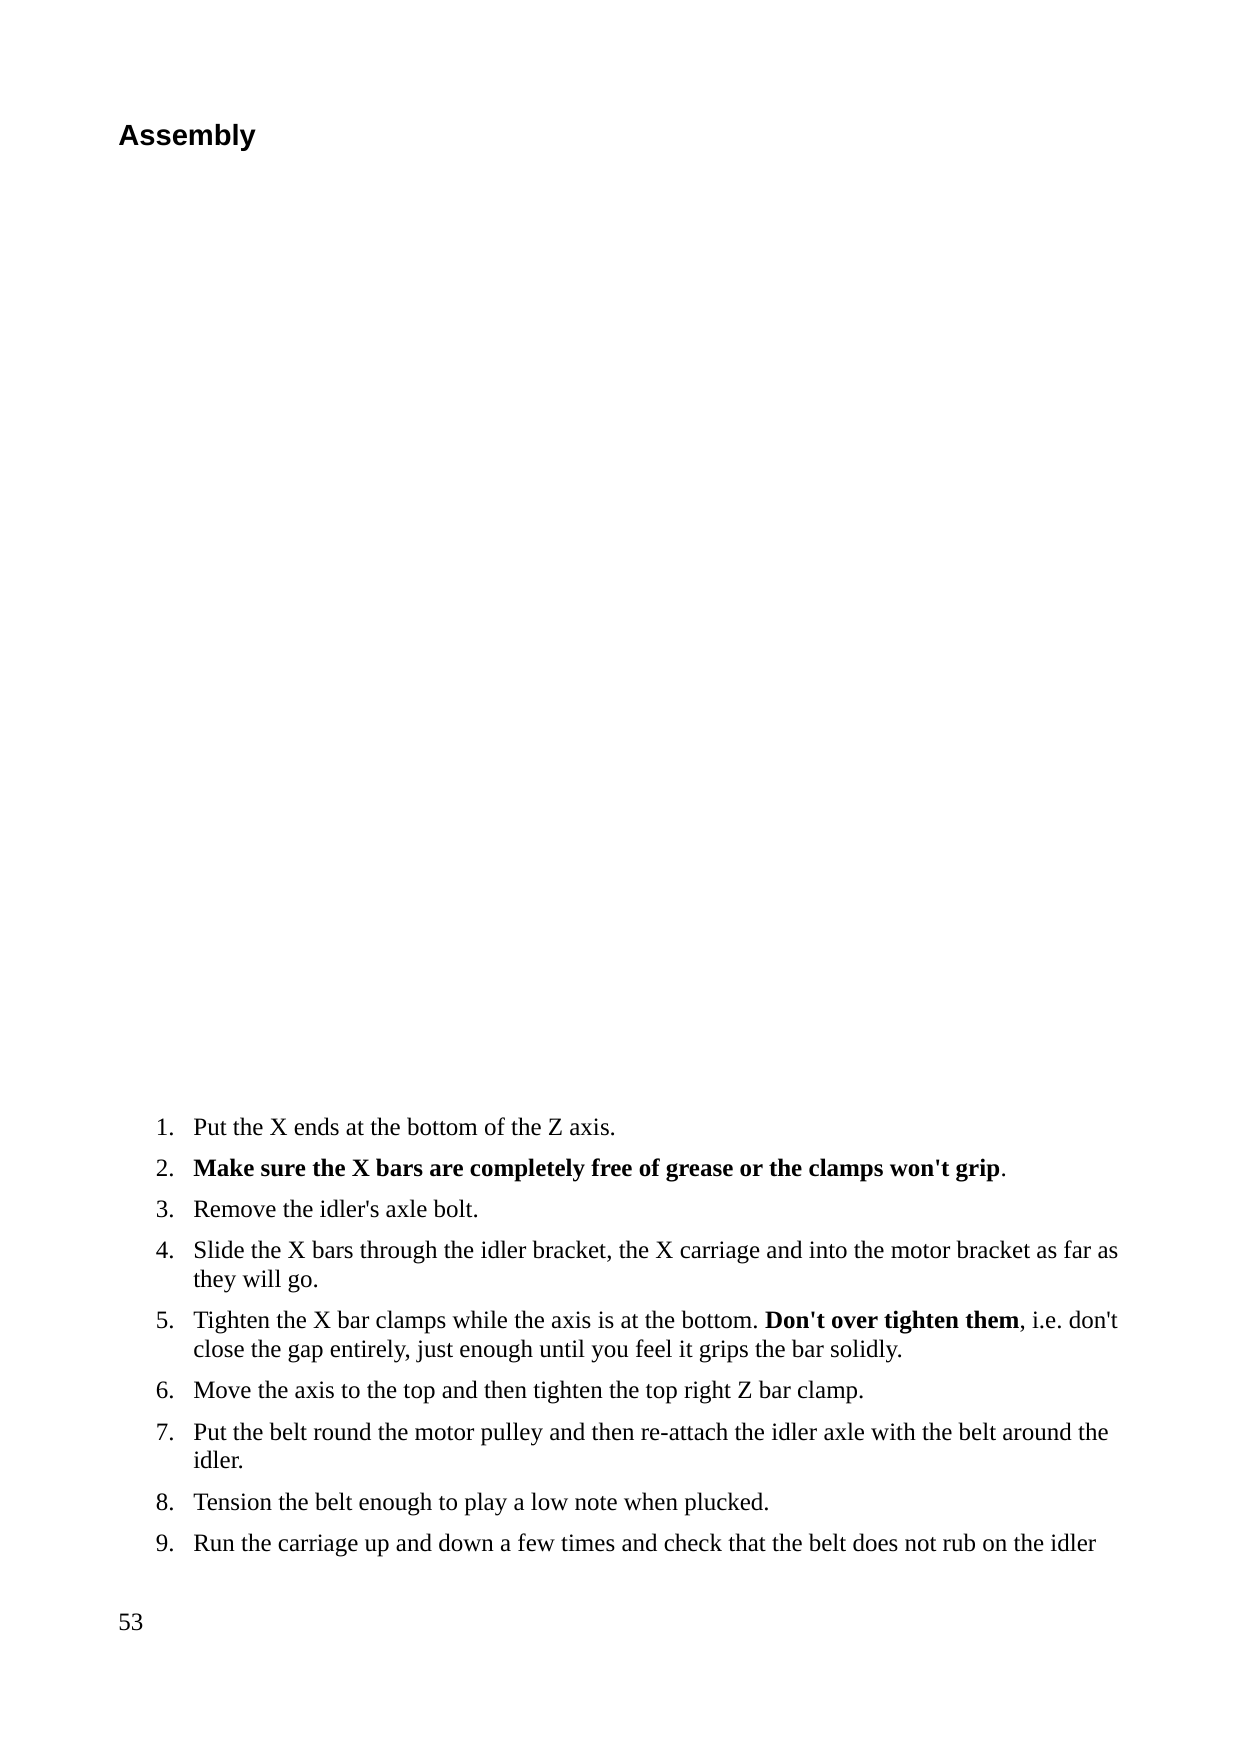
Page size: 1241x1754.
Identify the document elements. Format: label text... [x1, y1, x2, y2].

list Put the belt round the motor pulley and then re-attach the idler axle with the belt around the idler. [156, 1417, 1122, 1474]
list Slide the X bars through the idler bracket, the X carriage and into the motor bracket as far as they will go. [156, 1236, 1122, 1293]
list Move the axis to the top and then tighten the top right Z bar clamp. [156, 1376, 1122, 1404]
list Run the carriage up and down a few times and check that the belt does not rub on the idler [156, 1528, 1122, 1557]
list Put the X ends at the bottom of the Z axis. [156, 1112, 1122, 1141]
list Make sure the X bars are completely free of grease or the clamps won't grip. [156, 1153, 1122, 1182]
list Tighten the X bar clamps while the axis is at the bottom. Don't over tighten them, i.e. don't close the gap entirely, just enough until you feel it grips the bar solidly. [156, 1306, 1122, 1363]
list Remove the idler's axle bolt. [156, 1194, 1122, 1223]
list Tension the belt enough to play a low note when plucked. [156, 1487, 1122, 1516]
subtitle Assembly [118, 118, 1122, 152]
